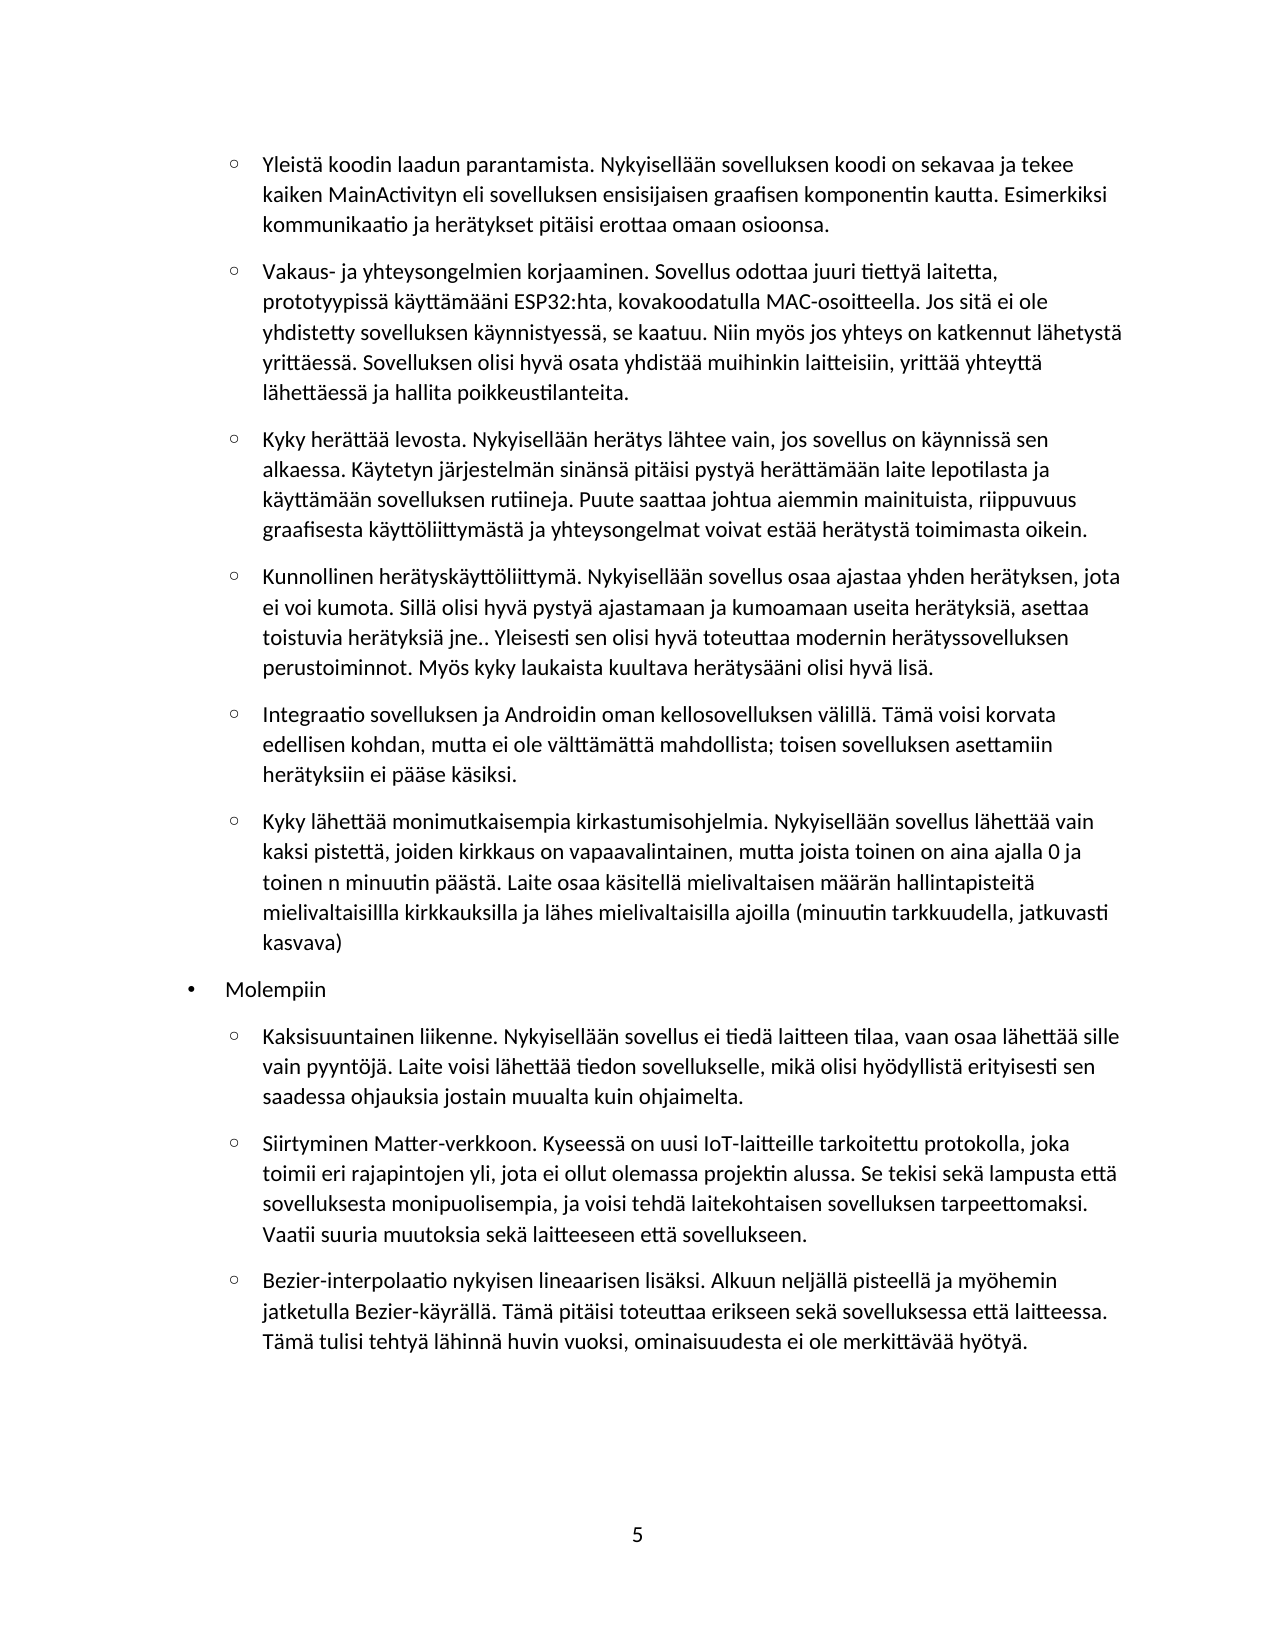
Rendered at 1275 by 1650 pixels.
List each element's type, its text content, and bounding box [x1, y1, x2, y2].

list Kaksisuuntainen liikenne. Nykyisellään sovellus ei tiedä laitteen tilaa, vaan osaa lähettää sille vain pyyntöjä. Laite voisi lähettää tiedon sovellukselle, mikä olisi hyödyllistä erityisesti sen saadessa ohjauksia jostain muualta kuin ohjaimelta. [225, 1022, 1125, 1110]
list Integraatio sovelluksen ja Androidin oman kellosovelluksen välillä. Tämä voisi korvata edellisen kohdan, mutta ei ole välttämättä mahdollista; toisen sovelluksen asettamiin herätyksiin ei pääse käsiksi. [225, 700, 1125, 788]
list Molempiin [187, 975, 1125, 1003]
list Kunnollinen herätyskäyttöliittymä. Nykyisellään sovellus osaa ajastaa yhden herätyksen, jota ei voi kumota. Sillä olisi hyvä pystyä ajastamaan ja kumoamaan useita herätyksiä, asettaa toistuvia herätyksiä jne.. Yleisesti sen olisi hyvä toteuttaa modernin herätyssovelluksen perustoiminnot. Myös kyky laukaista kuultava herätysääni olisi hyvä lisä. [225, 562, 1125, 681]
list Vakaus- ja yhteysongelmien korjaaminen. Sovellus odottaa juuri tiettyä laitetta, prototyypissä käyttämääni ESP32:hta, kovakoodatulla MAC-osoitteella. Jos sitä ei ole yhdistetty sovelluksen käynnistyessä, se kaatuu. Niin myös jos yhteys on katkennut lähetystä yrittäessä. Sovelluksen olisi hyvä osata yhdistää muihinkin laitteisiin, yrittää yhteyttä lähettäessä ja hallita poikkeustilanteita. [225, 257, 1125, 406]
list Kyky herättää levosta. Nykyisellään herätys lähtee vain, jos sovellus on käynnissä sen alkaessa. Käytetyn järjestelmän sinänsä pitäisi pystyä herättämään laite lepotilasta ja käyttämään sovelluksen rutiineja. Puute saattaa johtua aiemmin mainituista, riippuvuus graafisesta käyttöliittymästä ja yhteysongelmat voivat estää herätystä toimimasta oikein. [225, 425, 1125, 544]
list Bezier-interpolaatio nykyisen lineaarisen lisäksi. Alkuun neljällä pisteellä ja myöhemin jatketulla Bezier-käyrällä. Tämä pitäisi toteuttaa erikseen sekä sovelluksessa että laitteessa. Tämä tulisi tehtyä lähinnä huvin vuoksi, ominaisuudesta ei ole merkittävää hyötyä. [225, 1267, 1125, 1355]
list Siirtyminen Matter-verkkoon. Kyseessä on uusi IoT-laitteille tarkoitettu protokolla, joka toimii eri rajapintojen yli, jota ei ollut olemassa projektin alussa. Se tekisi sekä lampusta että sovelluksesta monipuolisempia, ja voisi tehdä laitekohtaisen sovelluksen tarpeettomaksi. Vaatii suuria muutoksia sekä laitteeseen että sovellukseen. [225, 1129, 1125, 1248]
list Yleistä koodin laadun parantamista. Nykyisellään sovelluksen koodi on sekavaa ja tekee kaiken MainActivityn eli sovelluksen ensisijaisen graafisen komponentin kautta. Esimerkiksi kommunikaatio ja herätykset pitäisi erottaa omaan osioonsa. [225, 150, 1125, 238]
list Kyky lähettää monimutkaisempia kirkastumisohjelmia. Nykyisellään sovellus lähettää vain kaksi pistettä, joiden kirkkaus on vapaavalintainen, mutta joista toinen on aina ajalla 0 ja toinen n minuutin päästä. Laite osaa käsitellä mielivaltaisen määrän hallintapisteitä mielivaltaisillla kirkkauksilla ja lähes mielivaltaisilla ajoilla (minuutin tarkkuudella, jatkuvasti kasvava) [225, 807, 1125, 956]
